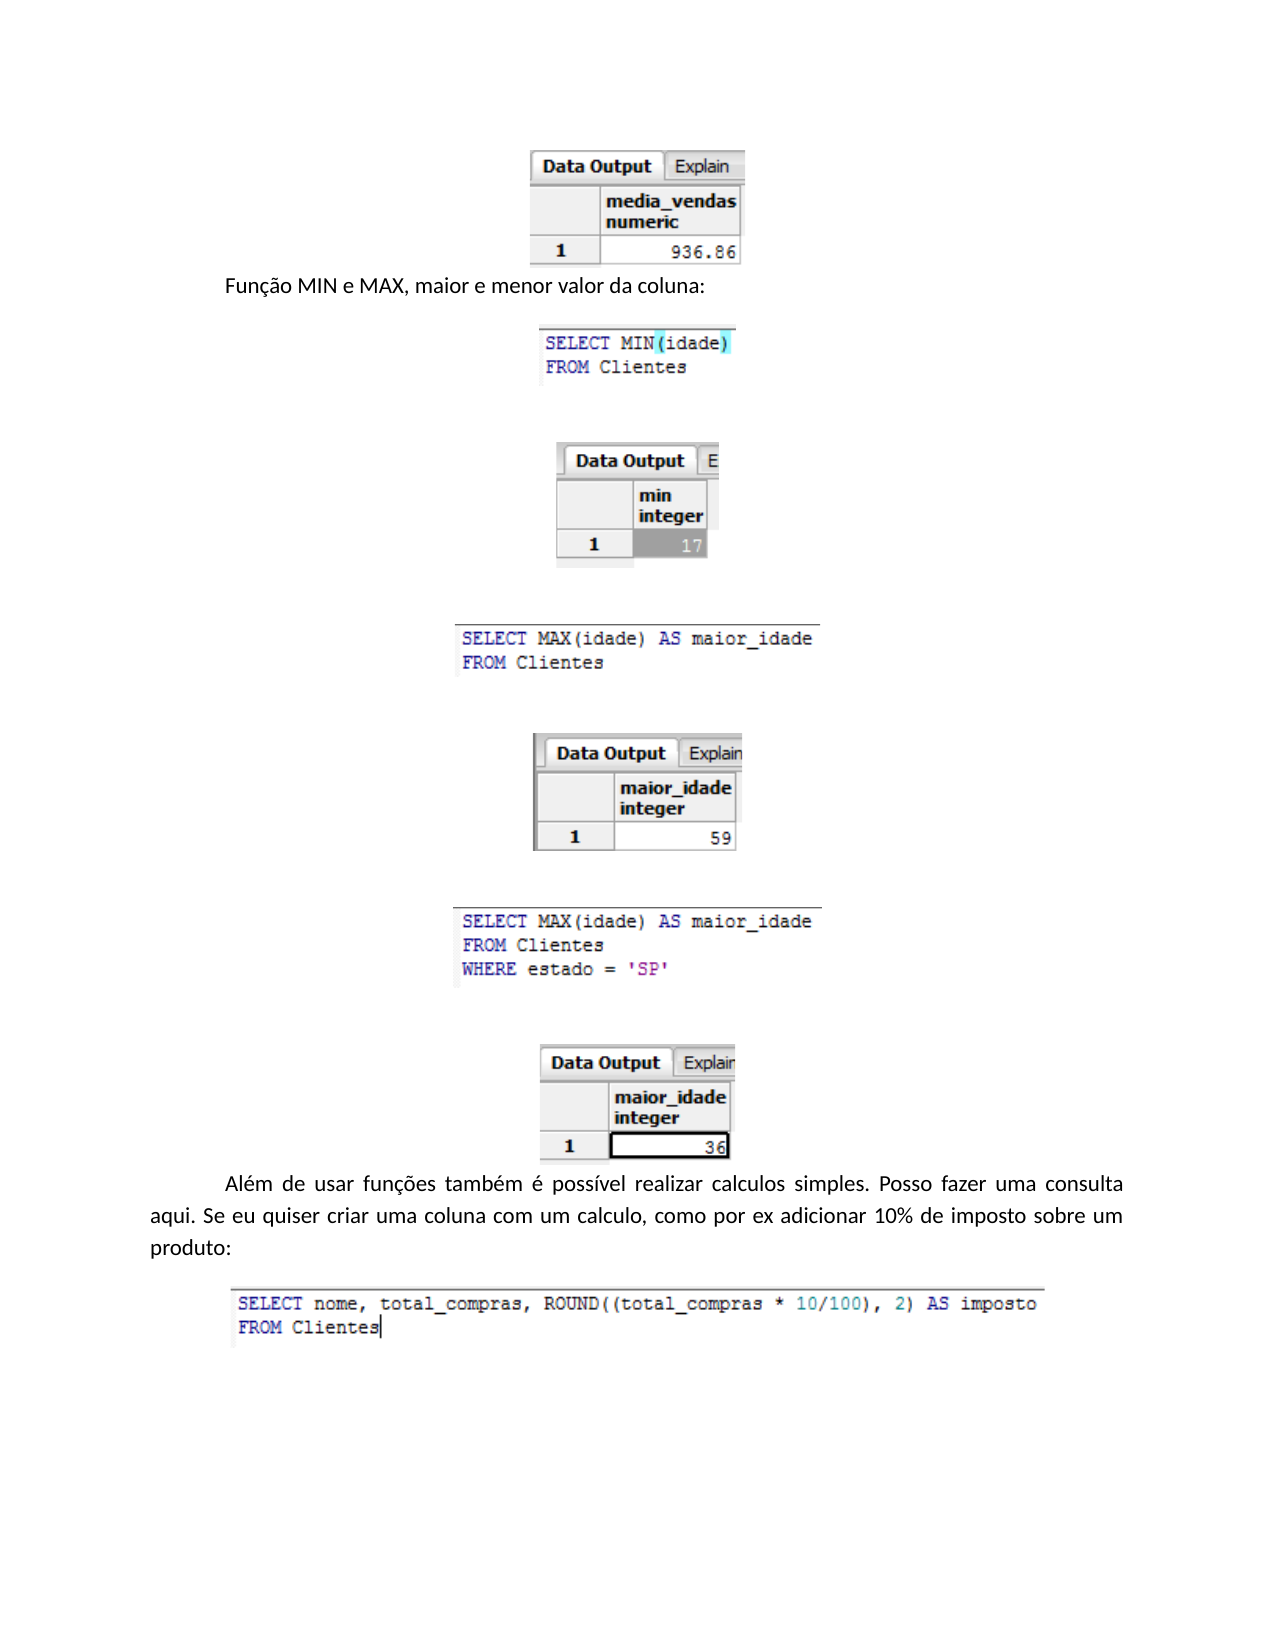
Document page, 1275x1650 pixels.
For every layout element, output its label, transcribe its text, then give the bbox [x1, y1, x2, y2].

picture [230, 1286, 1045, 1348]
text Além de usar funções também é possível realizar calculos simples. Posso fazer uma consulta aqui. Se eu quiser criar uma coluna com um calculo, como por ex adicionar 10% de imposto sobre um produto: [150, 1045, 1125, 1262]
picture [532, 733, 743, 851]
picture [539, 1044, 736, 1165]
picture [556, 442, 719, 568]
text Função MIN e MAX, maior e menor valor da coluna: [150, 150, 1125, 299]
picture [454, 624, 821, 677]
picture [529, 150, 746, 268]
picture [539, 324, 736, 386]
picture [453, 907, 822, 988]
